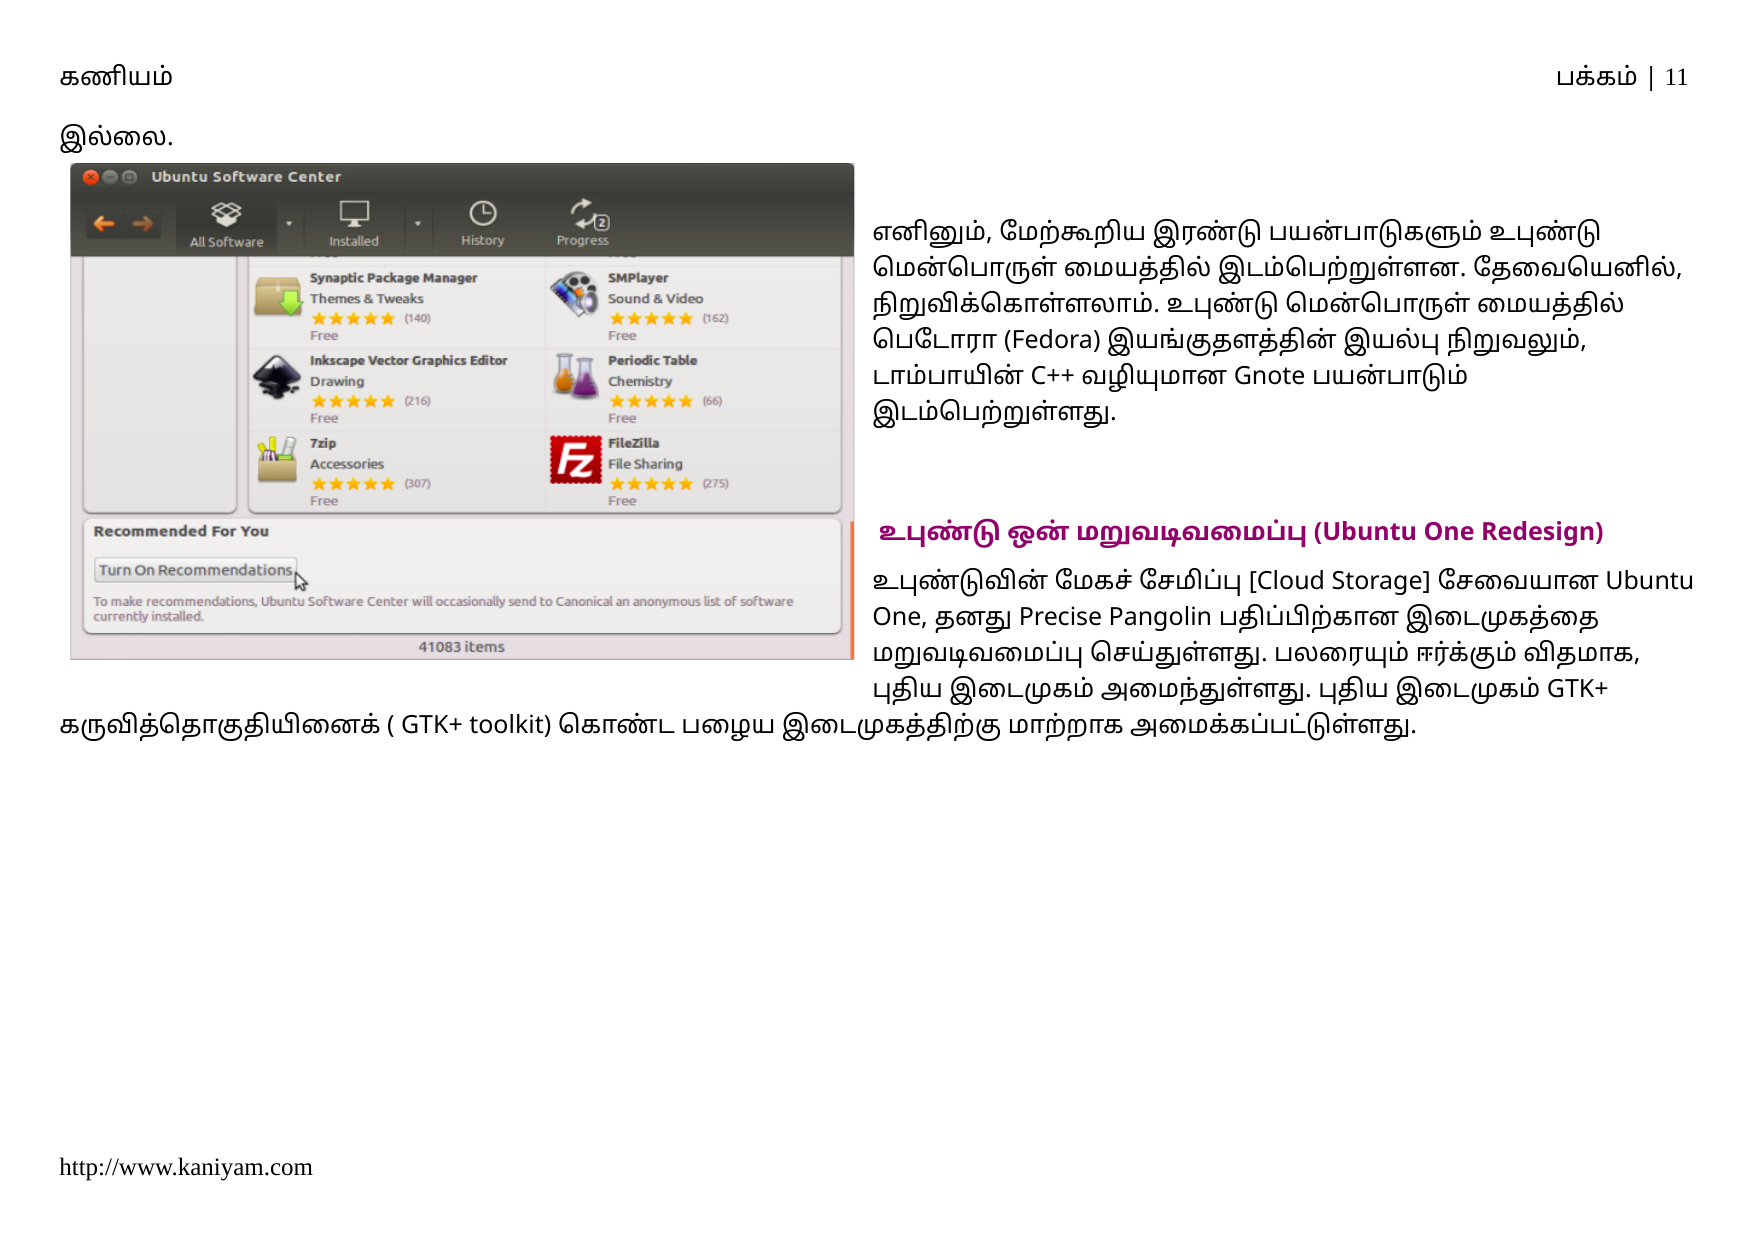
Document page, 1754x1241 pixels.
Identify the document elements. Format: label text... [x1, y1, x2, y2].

text உபுண்டுவின் மேகச் சேமிப்பு [Cloud Storage] சேவையான Ubuntu One, தனது Precise Pangolin பதிப்பிற்கான இடைமுகத்தை மறுவடிவமைப்பு செய்துள்ளது. பலரையும் ஈர்க்கும் விதமாக, புதிய இடைமுகம் அமைந்துள்ளது. புதிய இடைமுகம் GTK+ கருவித்தொகுதியினைக் ( GTK+ toolkit) கொண்ட பழைய இடைமுகத்திற்கு மாற்றாக அமைக்கப்பட்டுள்ளது. [59, 562, 1695, 743]
picture [70, 163, 855, 660]
text இல்லை. [59, 118, 1695, 154]
subtitle உபுண்டு ஒன் மறுவடிவமைப்பு (Ubuntu One Redesign) [855, 514, 1695, 550]
text எனினும், மேற்கூறிய இரண்டு பயன்பாடுகளும் உபுண்டு மென்பொருள் மையத்தில் இடம்பெற்றுள்ளன. தேவையெனில், நிறுவிக்கொள்ளலாம். உபுண்டு மென்பொருள் மையத்தில் பெடோரா (Fedora) இயங்குதளத்தின் இயல்பு நிறுவலும், டாம்பாயின் C++ வழியுமான Gnote பயன்பாடும் இடம்பெற்றுள்ளது. [855, 214, 1695, 430]
